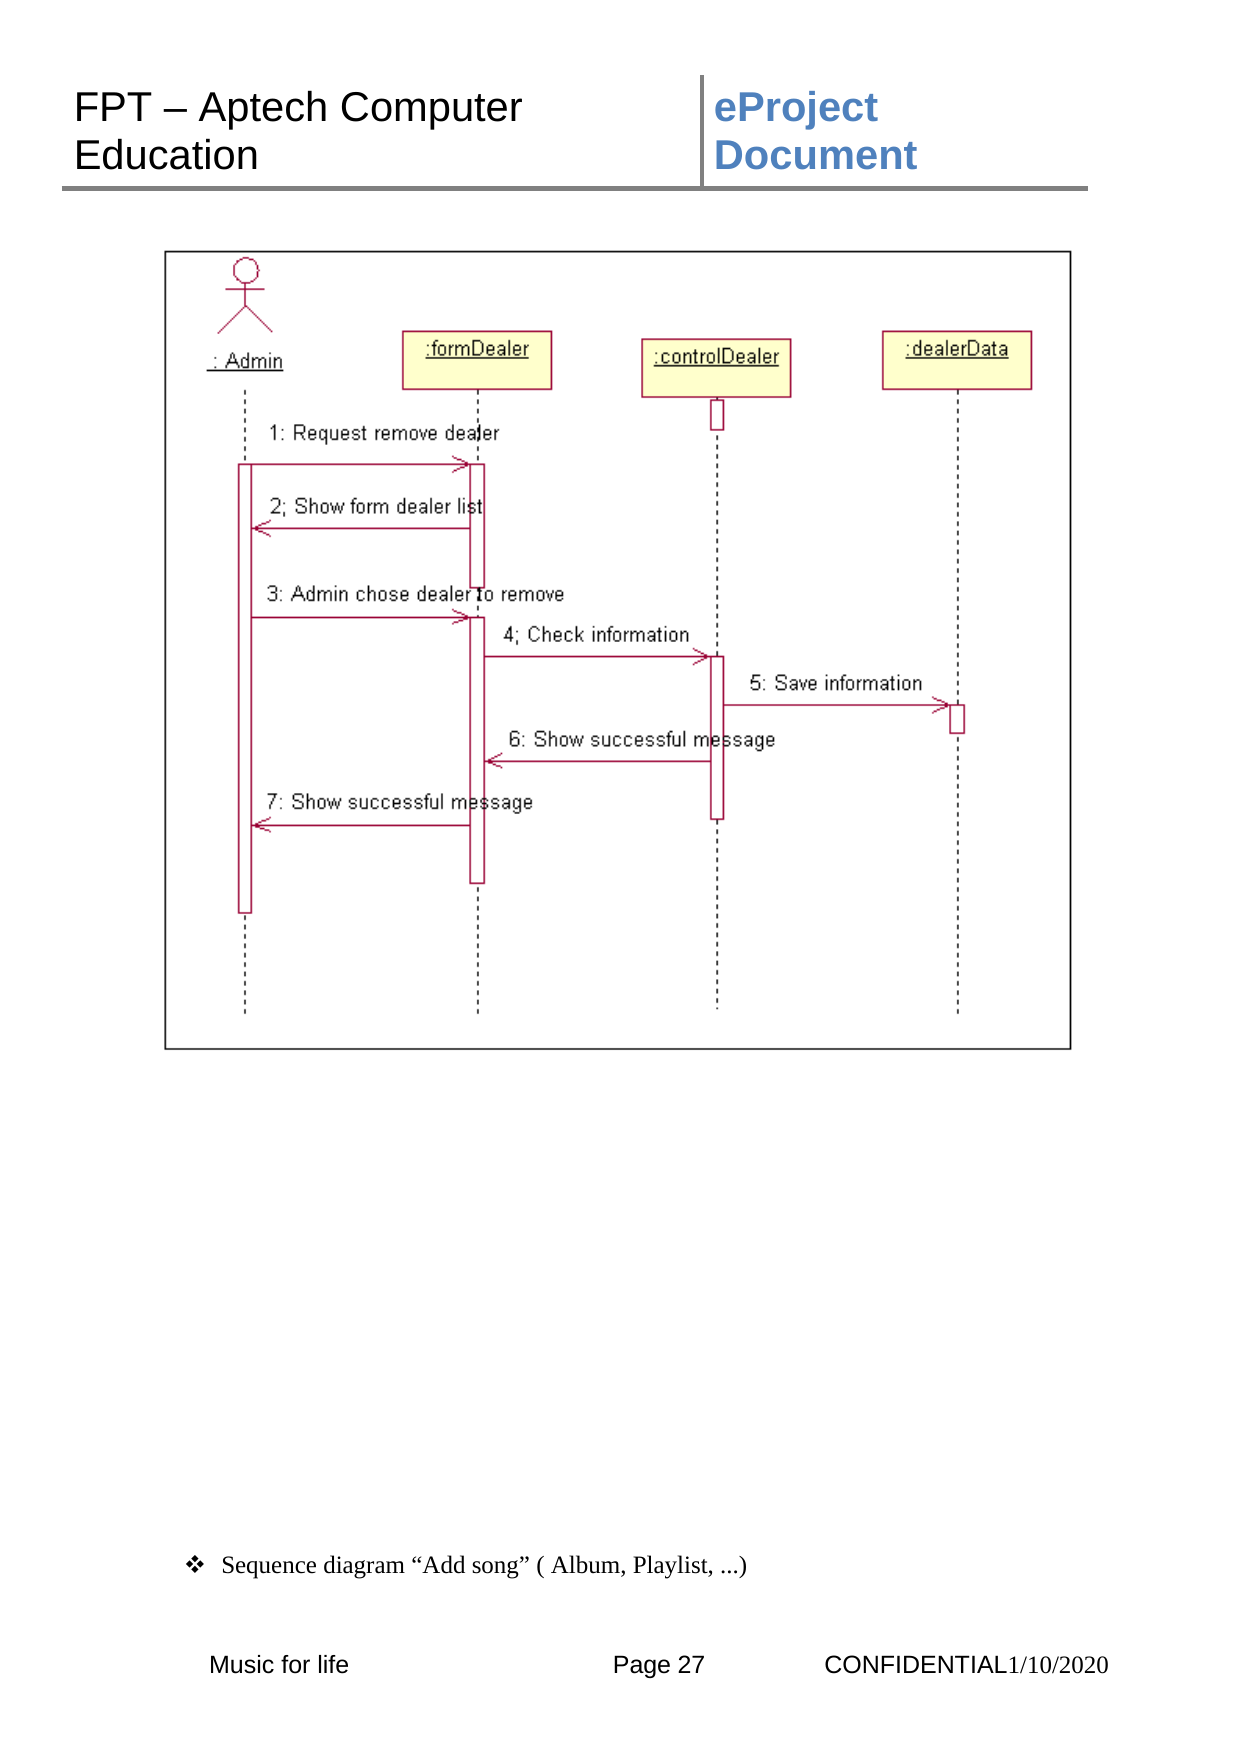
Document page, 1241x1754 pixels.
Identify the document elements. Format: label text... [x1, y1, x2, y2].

picture [146, 248, 1095, 1061]
list Sequence diagram “Add song” ( Album, Playlist, ...) [183, 1550, 1172, 1579]
